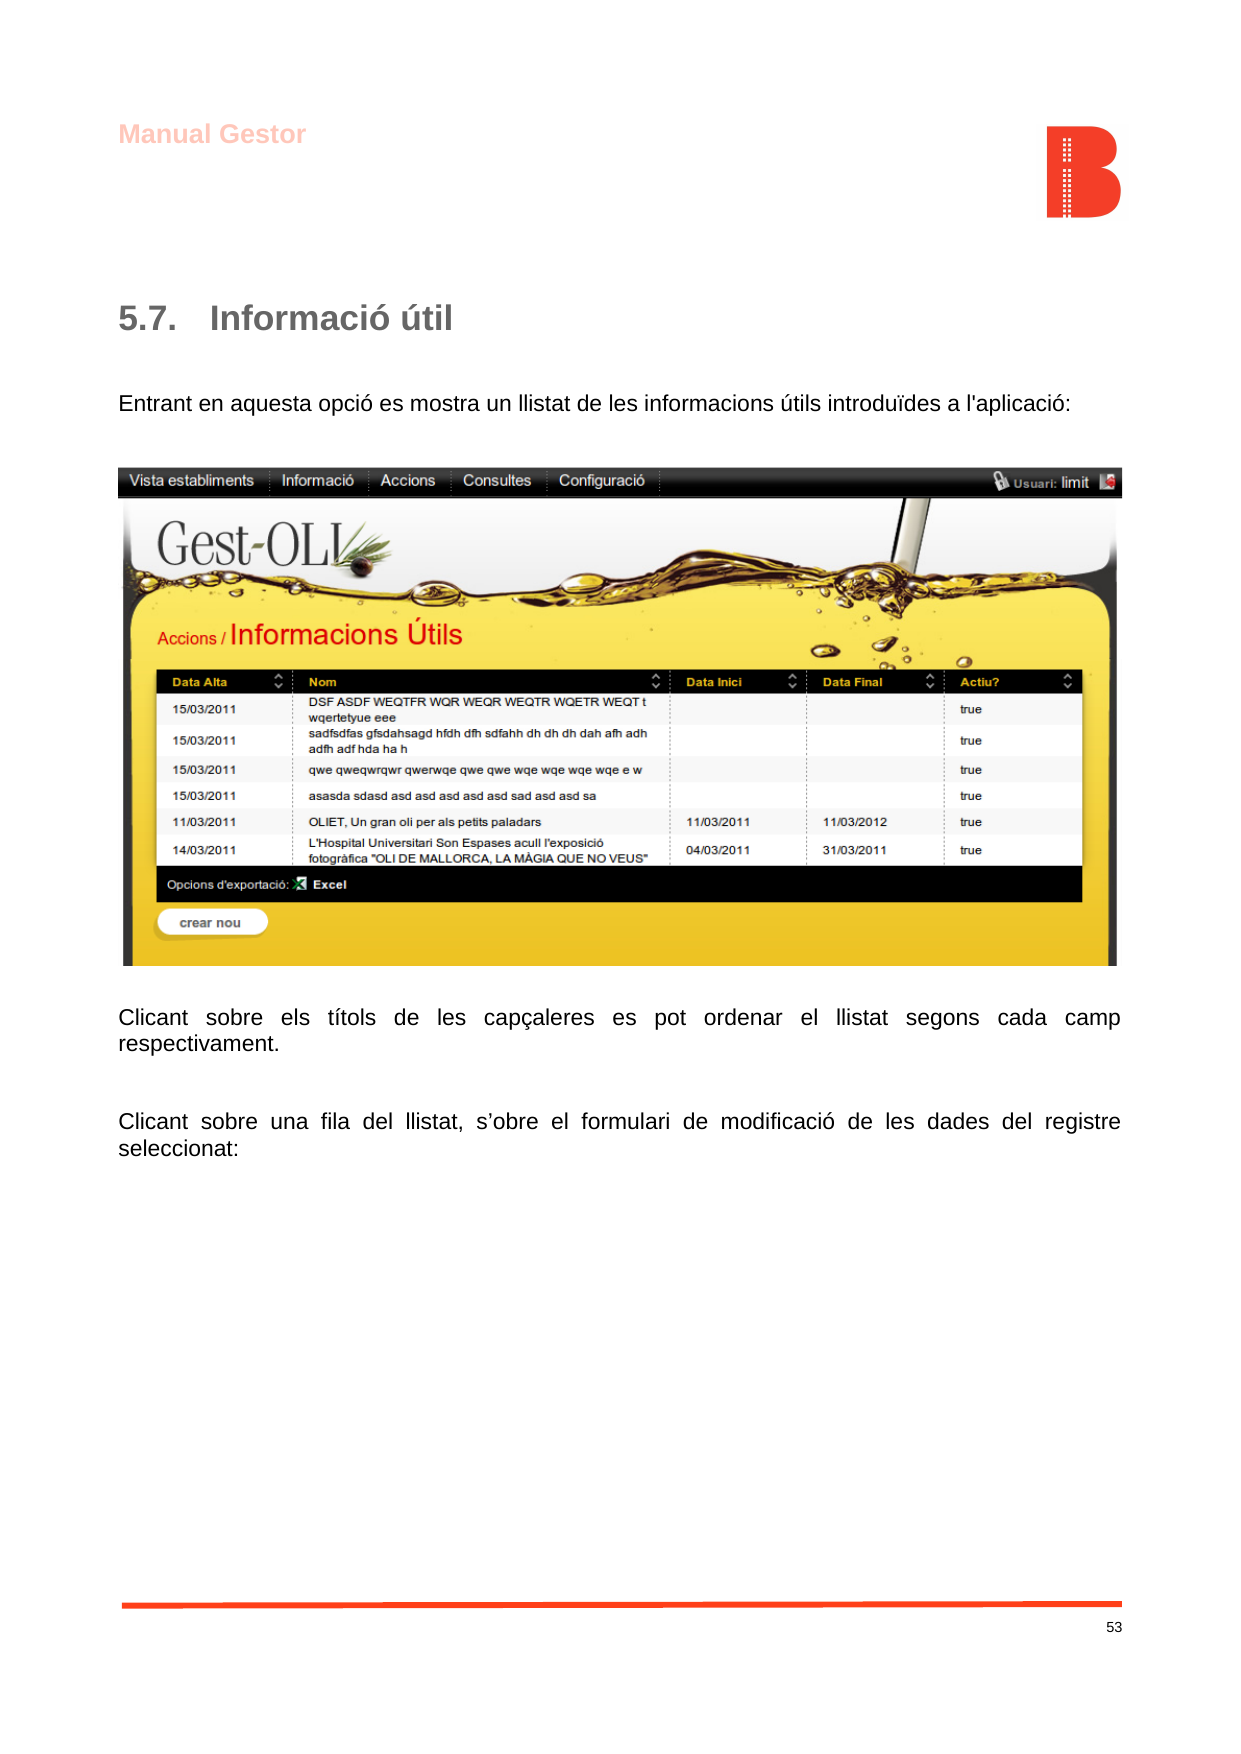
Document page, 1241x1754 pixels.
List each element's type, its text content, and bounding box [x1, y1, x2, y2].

picture [118, 467, 1123, 966]
text Entrant en aquesta opció es mostra un llistat de les informacions útils introduïdes a l'aplicació: [118, 390, 1122, 416]
text Clicant sobre els títols de les capçaleres es pot ordenar el llistat segons cada camp respectivament. [118, 1004, 1122, 1057]
text Clicant sobre una fila del llistat, s’obre el formulari de modificació de les dades del registre seleccionat: [118, 1108, 1122, 1161]
picture [1036, 124, 1130, 221]
subtitle Informació útil [118, 298, 1122, 338]
